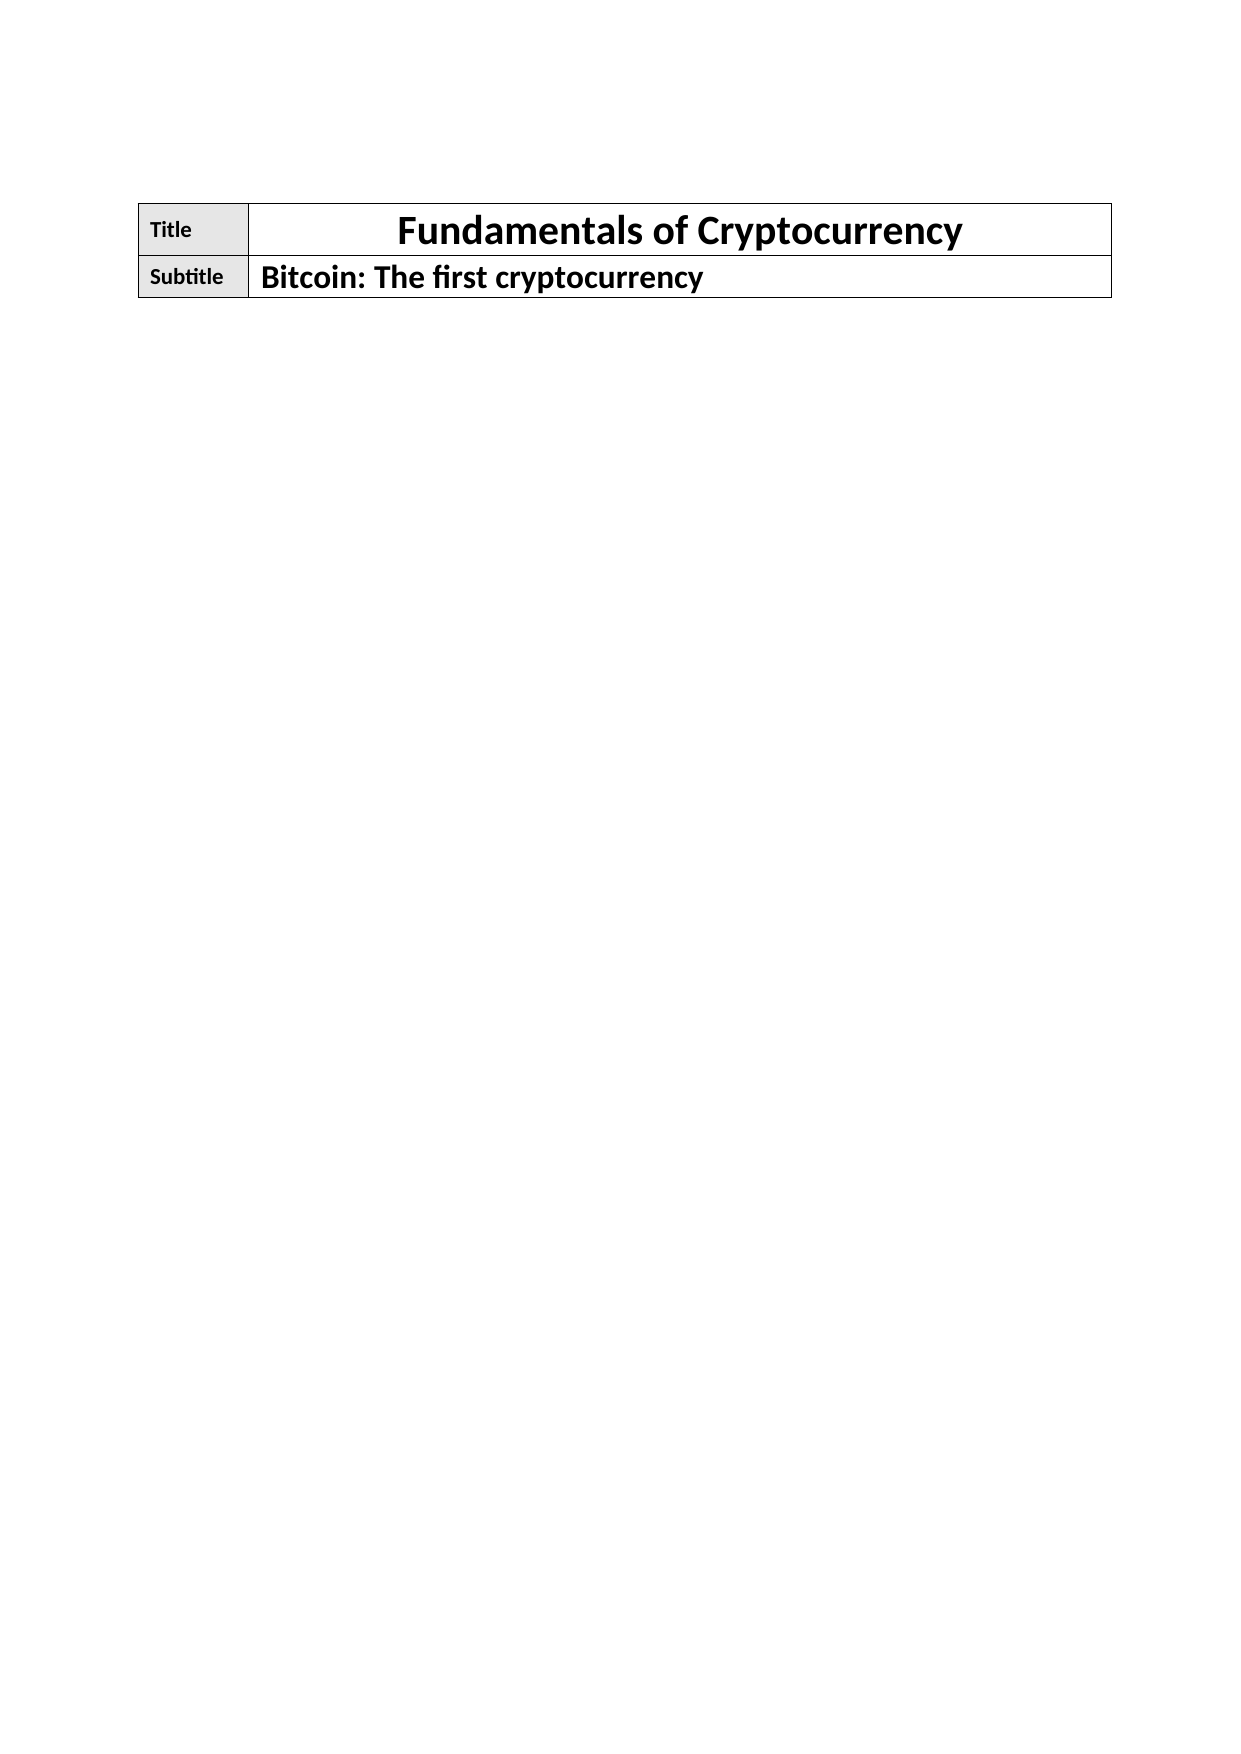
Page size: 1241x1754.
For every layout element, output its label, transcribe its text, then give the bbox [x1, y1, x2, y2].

table_header Fundamentals of Cryptocurrency [249, 204, 1111, 255]
table_header Title [139, 204, 248, 255]
table_cell Subtitle [139, 256, 248, 297]
table_cell Bitcoin: The first cryptocurrency [249, 256, 1111, 297]
